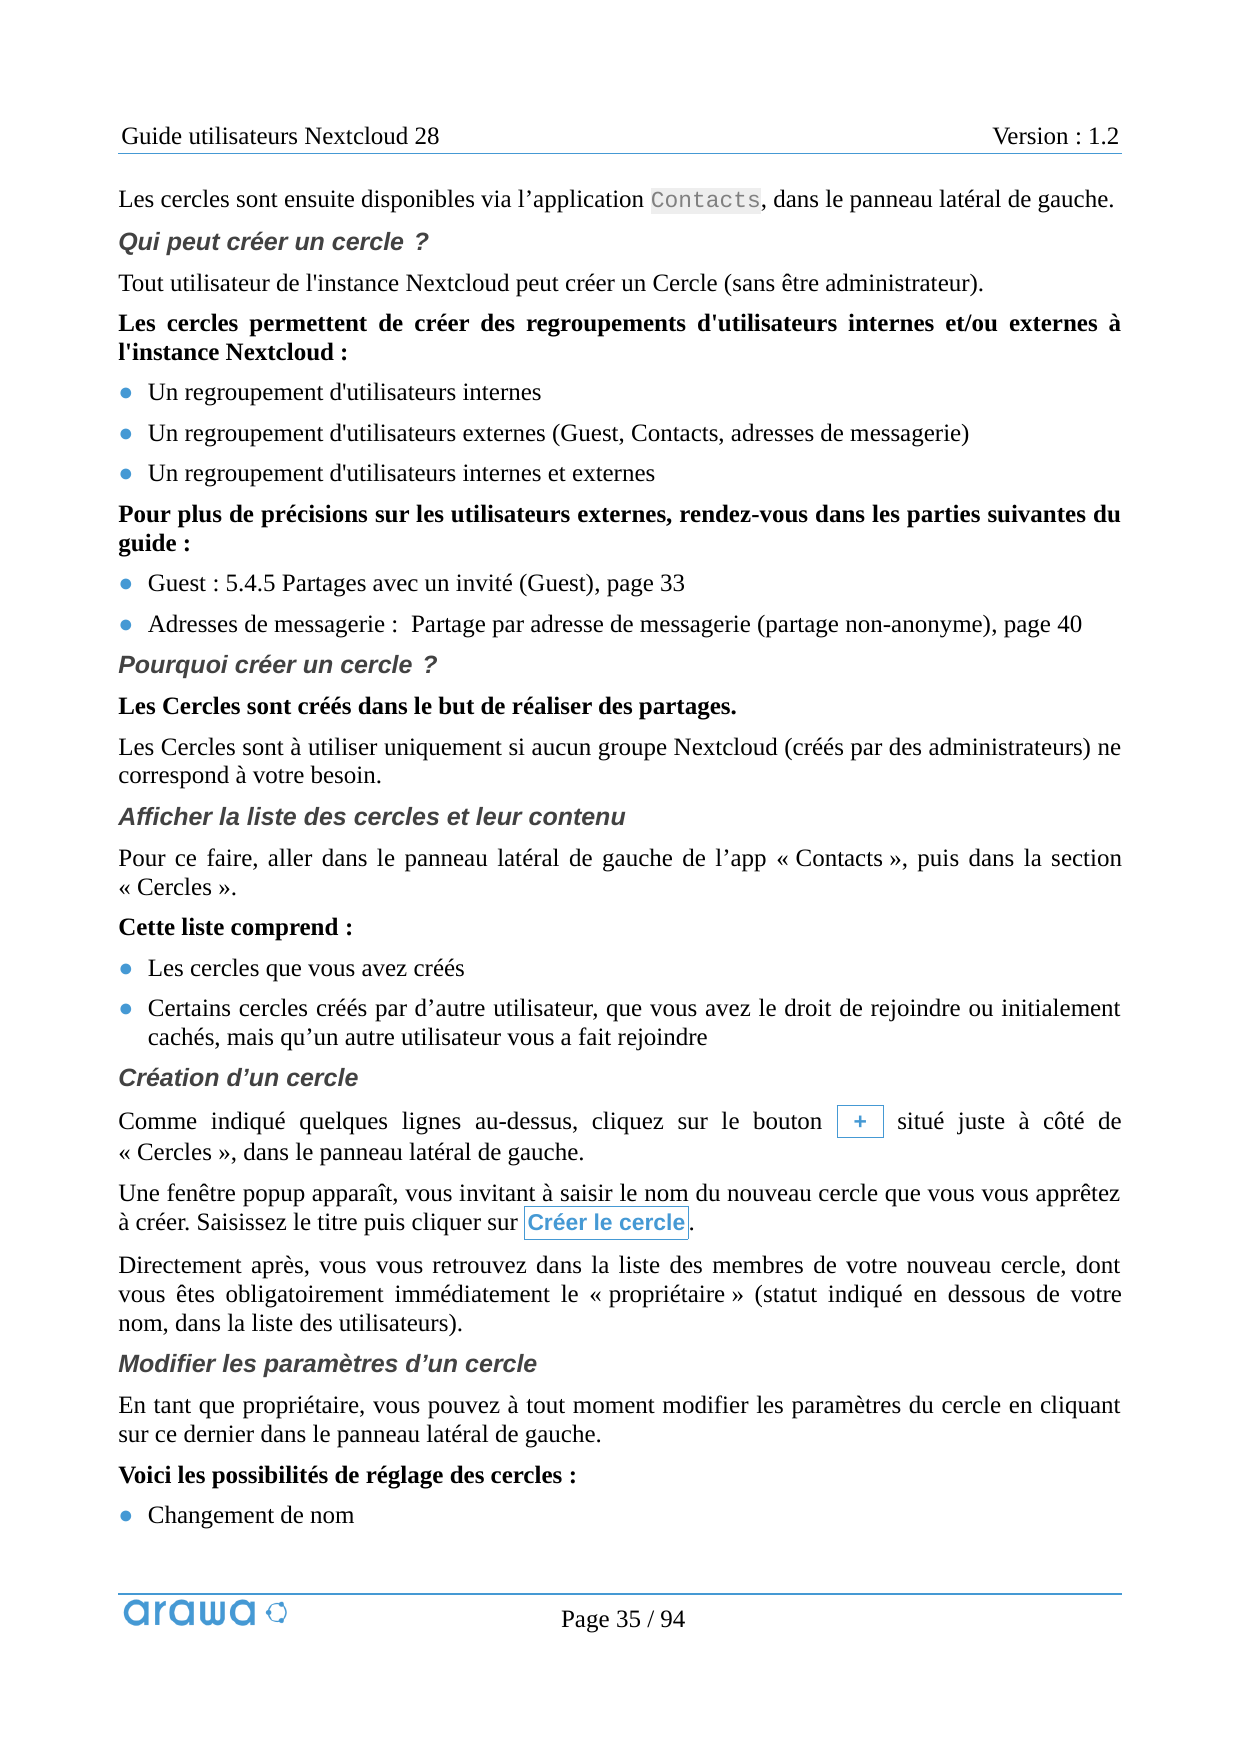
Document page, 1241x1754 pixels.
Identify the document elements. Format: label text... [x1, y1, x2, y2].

subtitle Afficher la liste des cercles et leur contenu [118, 802, 1122, 831]
text Les Cercles sont créés dans le but de réaliser des partages. [118, 691, 1122, 720]
list Certains cercles créés par d’autre utilisateur, que vous avez le droit de rejoindre ou initialement cachés, mais qu’un autre utilisateur vous a fait rejoindre [118, 993, 1122, 1051]
text Les cercles sont ensuite disponibles via l’application Contacts, dans le panneau latéral de gauche. [118, 184, 1122, 214]
list Guest : 5.4.5 Partages avec un invité (Guest), page 33 [118, 568, 1122, 597]
subtitle Création d’un cercle [118, 1063, 1122, 1092]
text En tant que propriétaire, vous pouvez à tout moment modifier les paramètres du cercle en cliquant sur ce dernier dans le panneau latéral de gauche. [118, 1391, 1122, 1448]
text Voici les possibilités de réglage des cercles : [118, 1460, 1122, 1488]
text Pour ce faire, aller dans le panneau latéral de gauche de l’app « Contacts », puis dans la section « Cercles ». [118, 843, 1122, 901]
list Les cercles que vous avez créés [118, 953, 1122, 982]
subtitle Modifier les paramètres d’un cercle [118, 1349, 1122, 1378]
list Changement de nom [118, 1500, 1122, 1529]
picture [121, 1597, 290, 1628]
text Les cercles permettent de créer des regroupements d'utilisateurs internes et/ou externes à l'instance Nextcloud : [118, 308, 1122, 366]
list Un regroupement d'utilisateurs internes [118, 377, 1122, 406]
text Une fenêtre popup apparaît, vous invitant à saisir le nom du nouveau cercle que vous vous apprêtez à créer. Saisissez le titre puis cliquer sur Créer le cercle. [118, 1178, 1122, 1239]
subtitle Pourquoi créer un cercle ? [118, 650, 1122, 679]
text Cette liste comprend : [118, 912, 1122, 941]
list Adresses de messagerie : Partage par adresse de messagerie (partage non-anonyme), page 40 [118, 609, 1122, 638]
text Tout utilisateur de l'instance Nextcloud peut créer un Cercle (sans être administrateur). [118, 268, 1122, 296]
list Un regroupement d'utilisateurs internes et externes [118, 458, 1122, 487]
subtitle Qui peut créer un cercle ? [118, 226, 1122, 255]
list Un regroupement d'utilisateurs externes (Guest, Contacts, adresses de messagerie) [118, 418, 1122, 447]
text Pour plus de précisions sur les utilisateurs externes, rendez-vous dans les parties suivantes du guide : [118, 499, 1122, 557]
text Les Cercles sont à utiliser uniquement si aucun groupe Nextcloud (créés par des administrateurs) ne correspond à votre besoin. [118, 732, 1122, 789]
text Comme indiqué quelques lignes au-dessus, cliquez sur le bouton + situé juste à côté de « Cercles », dans le panneau latéral de gauche. [118, 1105, 1122, 1166]
text Directement après, vous vous retrouvez dans la liste des membres de votre nouveau cercle, dont vous êtes obligatoirement immédiatement le « propriétaire » (statut indiqué en dessous de votre nom, dans la liste des utilisateurs). [118, 1251, 1122, 1337]
